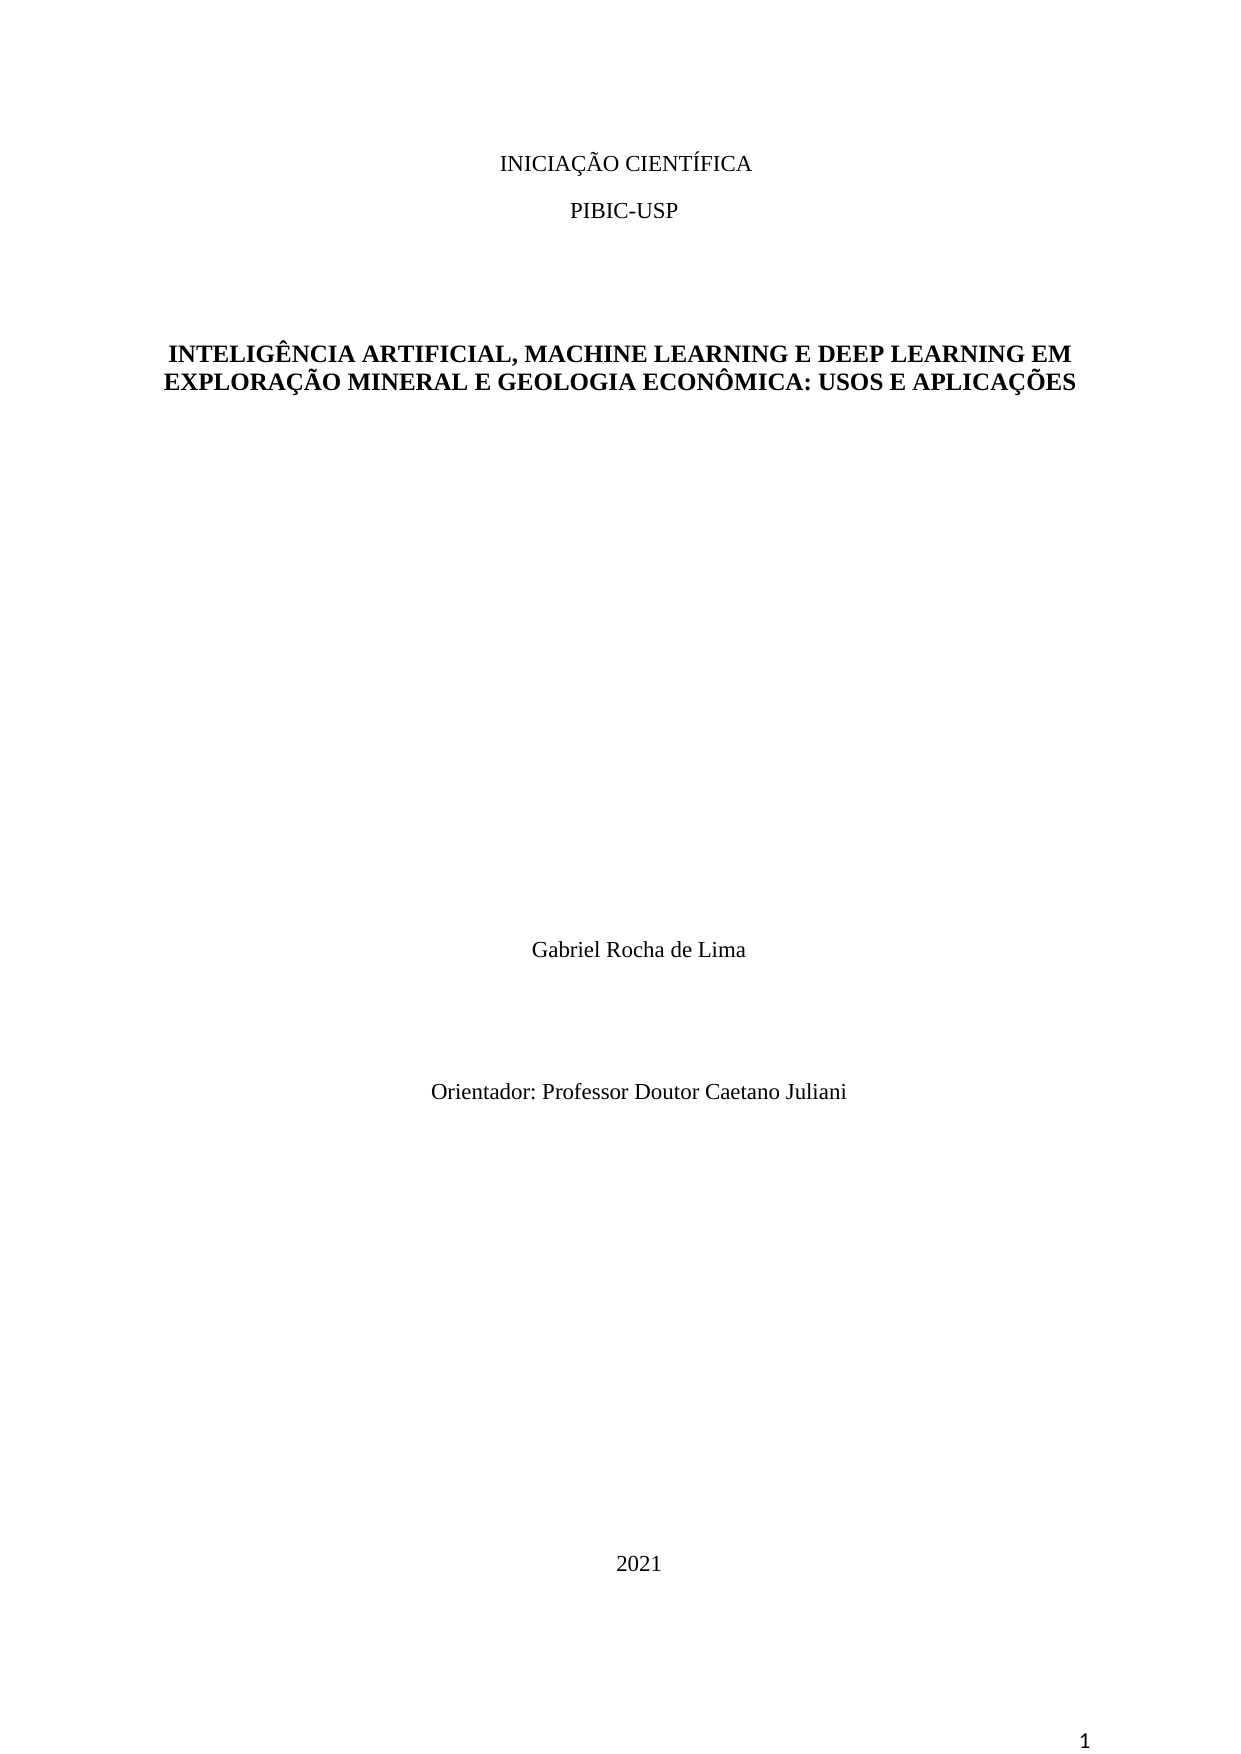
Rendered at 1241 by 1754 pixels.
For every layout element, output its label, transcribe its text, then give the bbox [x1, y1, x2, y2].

text INICIAÇÃO CIENTÍFICA [150, 150, 752, 176]
text Orientador: Professor Doutor Caetano Juliani [187, 1078, 1090, 1104]
text PIBIC-USP [150, 197, 678, 223]
title INTELIGÊNCIA ARTIFICIAL, MACHINE LEARNING E DEEP LEARNING EM EXPLORAÇÃO MINERAL E GEOLOGIA ECONÔMICA: USOS E APLICAÇÕES [150, 339, 1090, 396]
text Gabriel Rocha de Lima [187, 936, 1090, 962]
text 2021 [187, 1549, 1090, 1576]
